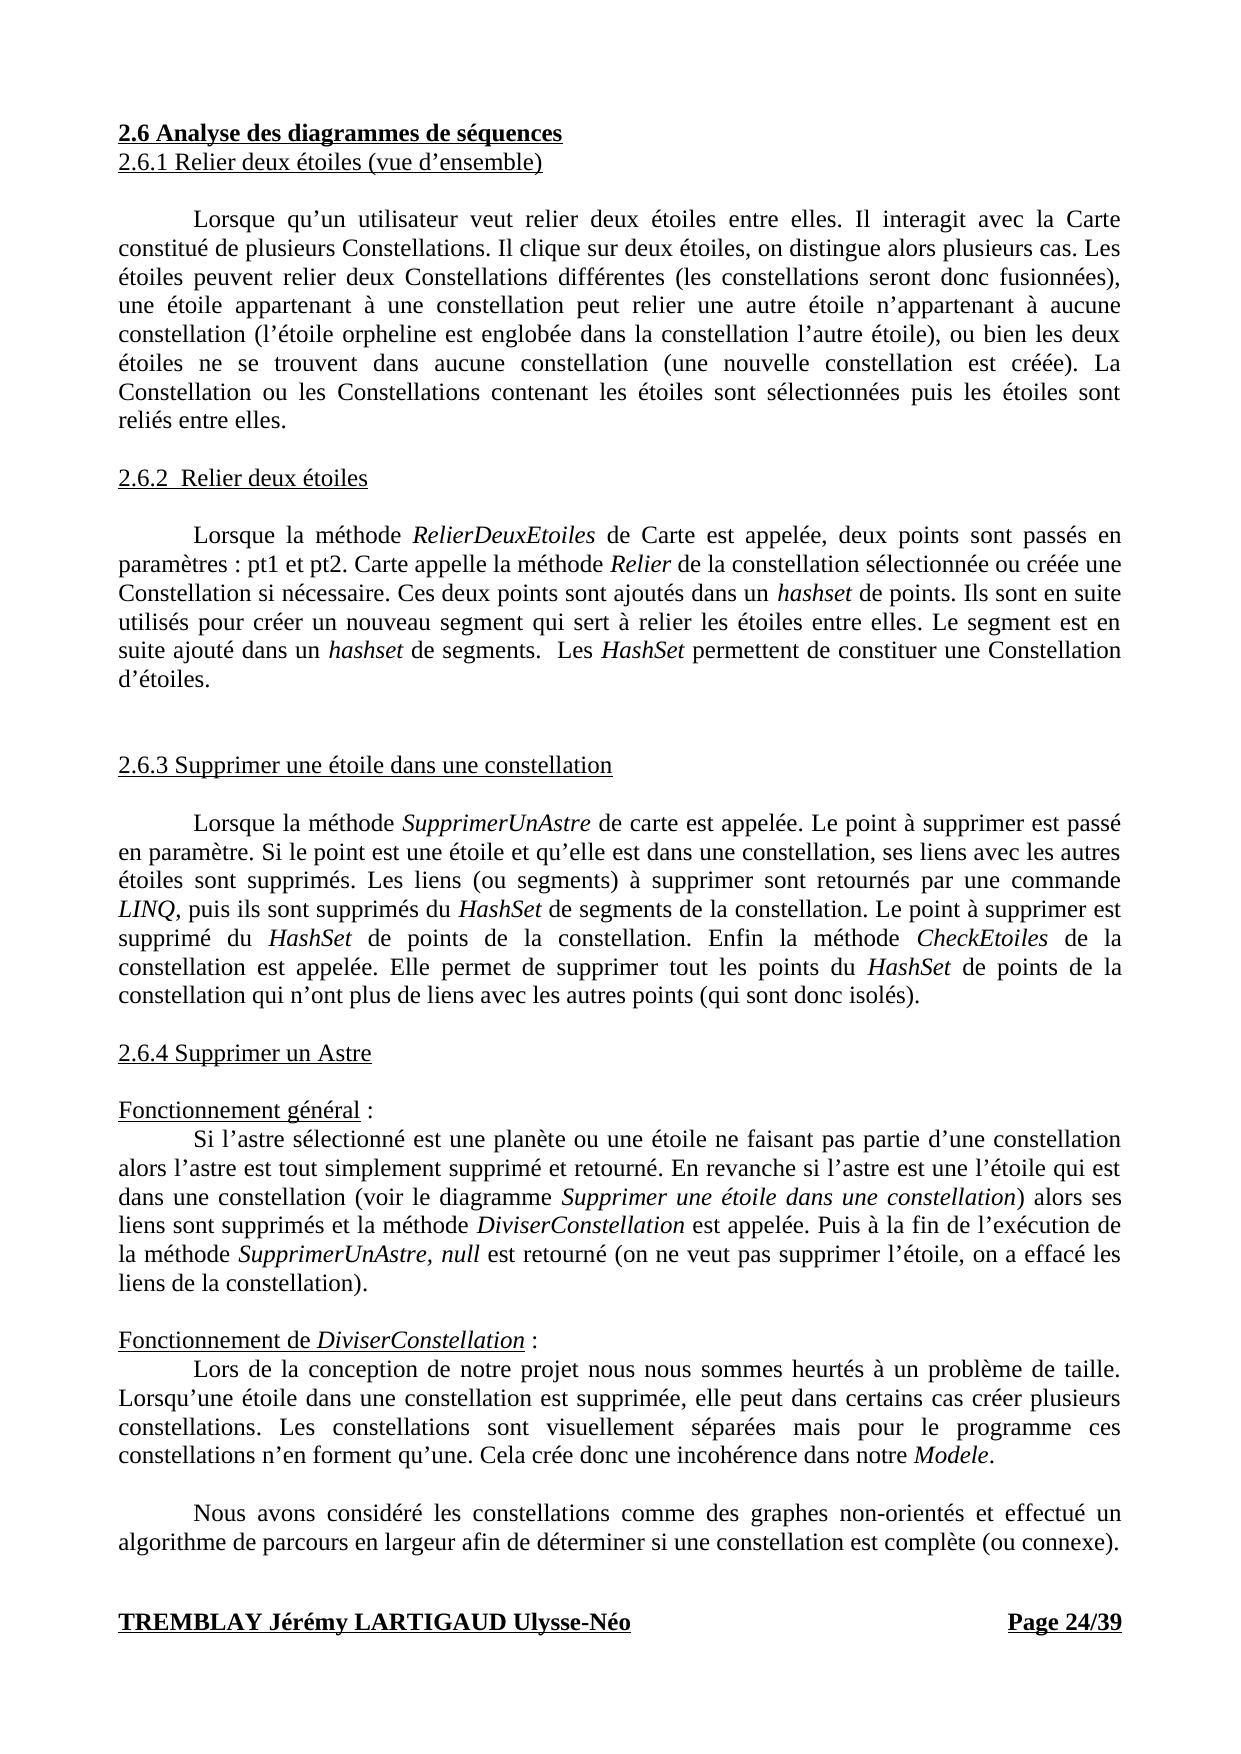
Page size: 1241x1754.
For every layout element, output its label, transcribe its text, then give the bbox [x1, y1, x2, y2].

text Lorsque la méthode SupprimerUnAstre de carte est appelée. Le point à supprimer est passé en paramètre. Si le point est une étoile et qu’elle est dans une constellation, ses liens avec les autres étoiles sont supprimés. Les liens (ou segments) à supprimer sont retournés par une commande LINQ, puis ils sont supprimés du HashSet de segments de la constellation. Le point à supprimer est supprimé du HashSet de points de la constellation. Enfin la méthode CheckEtoiles de la constellation est appelée. Elle permet de supprimer tout les points du HashSet de points de la constellation qui n’ont plus de liens avec les autres points (qui sont donc isolés). [118, 808, 1122, 1009]
text Lorsque la méthode RelierDeuxEtoiles de Carte est appelée, deux points sont passés en paramètres : pt1 et pt2. Carte appelle la méthode Relier de la constellation sélectionnée ou créée une Constellation si nécessaire. Ces deux points sont ajoutés dans un hashset de points. Ils sont en suite utilisés pour créer un nouveau segment qui sert à relier les étoiles entre elles. Le segment est en suite ajouté dans un hashset de segments. Les HashSet permettent de constituer une Constellation d’étoiles. [118, 492, 1122, 693]
text Lorsque qu’un utilisateur veut relier deux étoiles entre elles. Il interagit avec la Carte constitué de plusieurs Constellations. Il clique sur deux étoiles, on distingue alors plusieurs cas. Les étoiles peuvent relier deux Constellations différentes (les constellations seront donc fusionnées), une étoile appartenant à une constellation peut relier une autre étoile n’appartenant à aucune constellation (l’étoile orpheline est englobée dans la constellation l’autre étoile), ou bien les deux étoiles ne se trouvent dans aucune constellation (une nouvelle constellation est créée). La Constellation ou les Constellations contenant les étoiles sont sélectionnées puis les étoiles sont reliés entre elles. [118, 204, 1122, 434]
text Lors de la conception de notre projet nous nous sommes heurtés à un problème de taille. Lorsqu’une étoile dans une constellation est supprimée, elle peut dans certains cas créer plusieurs constellations. Les constellations sont visuellement séparées mais pour le programme ces constellations n’en forment qu’une. Cela crée donc une incohérence dans notre Modele. [118, 1354, 1122, 1469]
text Fonctionnement général : [118, 1096, 1122, 1124]
text Fonctionnement de DiviserConstellation : [118, 1326, 1122, 1354]
text 2.6 Analyse des diagrammes de séquences [118, 118, 1122, 147]
text 2.6.3 Supprimer une étoile dans une constellation [118, 751, 1122, 779]
text 2.6.4 Supprimer un Astre [118, 1038, 1122, 1067]
text 2.6.2 Relier deux étoiles [118, 463, 1122, 492]
text Si l’astre sélectionné est une planète ou une étoile ne faisant pas partie d’une constellation alors l’astre est tout simplement supprimé et retourné. En revanche si l’astre est une l’étoile qui est dans une constellation (voir le diagramme Supprimer une étoile dans une constellation) alors ses liens sont supprimés et la méthode DiviserConstellation est appelée. Puis à la fin de l’exécution de la méthode SupprimerUnAstre, null est retourné (on ne veut pas supprimer l’étoile, on a effacé les liens de la constellation). [118, 1124, 1122, 1297]
text Nous avons considéré les constellations comme des graphes non-orientés et effectué un algorithme de parcours en largeur afin de déterminer si une constellation est complète (ou connexe). [118, 1498, 1122, 1556]
text 2.6.1 Relier deux étoiles (vue d’ensemble) [118, 147, 1122, 176]
